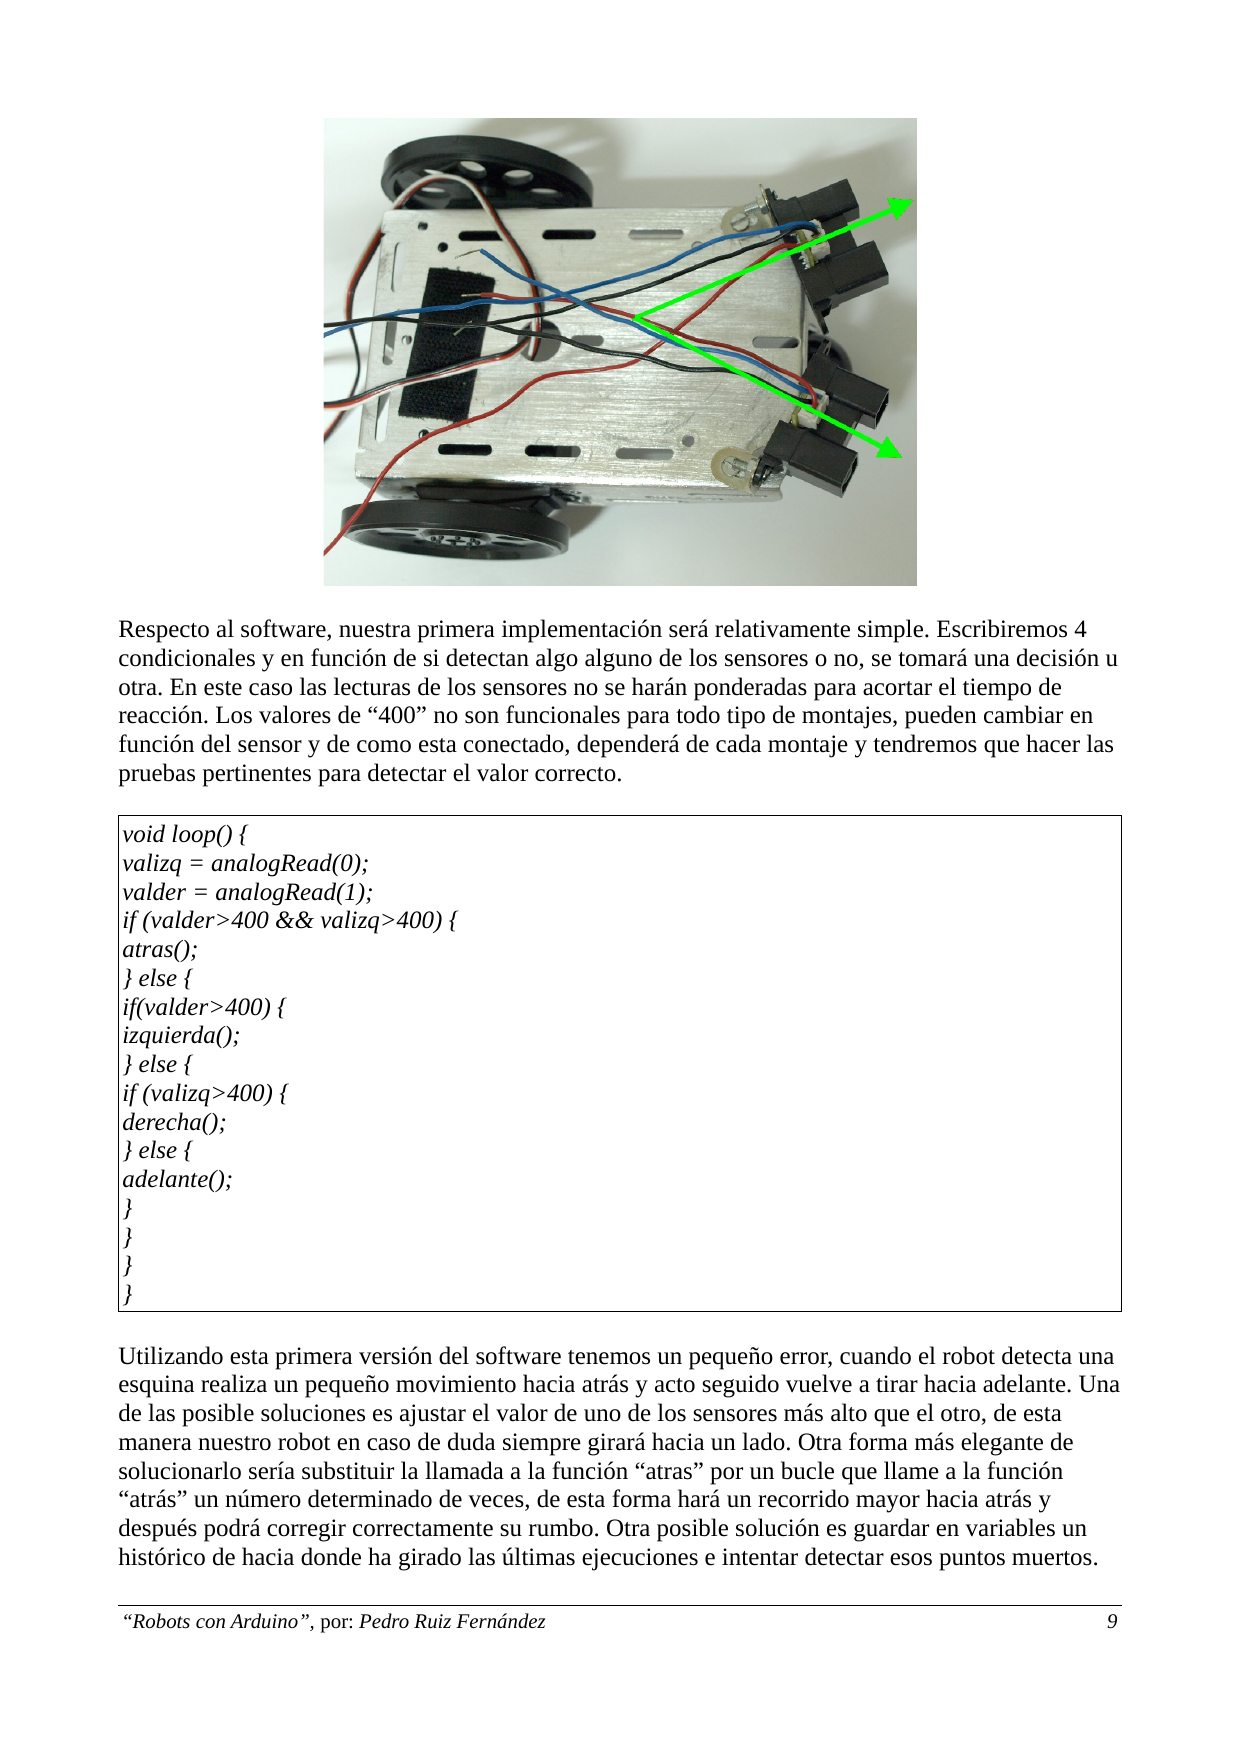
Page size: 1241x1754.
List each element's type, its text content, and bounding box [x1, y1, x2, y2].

text adelante(); [119, 1160, 1121, 1189]
text atras(); [119, 930, 1121, 959]
text if (valder>400 && valizq>400) { [119, 902, 1121, 930]
text Utilizando esta primera versión del software tenemos un pequeño error, cuando el robot detecta una esquina realiza un pequeño movimiento hacia atrás y acto seguido vuelve a tirar hacia adelante. Una de las posible soluciones es ajustar el valor de uno de los sensores más alto que el otro, de esta manera nuestro robot en caso de duda siempre girará hacia un lado. Otra forma más elegante de solucionarlo sería substituir la llamada a la función “atras” por un bucle que llame a la función “atrás” un número determinado de veces, de esta forma hará un recorrido mayor hacia atrás y después podrá corregir correctamente su rumbo. Otra posible solución es guardar en variables un histórico de hacia donde ha girado las últimas ejecuciones e intentar detectar esos puntos muertos. [118, 1341, 1122, 1571]
text valder = analogRead(1); [119, 873, 1121, 902]
text } [119, 1218, 1121, 1247]
text derecha(); [119, 1103, 1121, 1132]
text void loop() { [119, 816, 1121, 844]
text izquierda(); [119, 1017, 1121, 1045]
picture [323, 118, 917, 586]
text } else { [119, 1045, 1121, 1074]
text } else { [119, 1132, 1121, 1160]
text if(valder>400) { [119, 988, 1121, 1017]
text } [119, 1275, 1121, 1311]
text } [119, 1247, 1121, 1275]
text if (valizq>400) { [119, 1074, 1121, 1103]
text Respecto al software, nuestra primera implementación será relativamente simple. Escribiremos 4 condicionales y en función de si detectan algo alguno de los sensores o no, se tomará una decisión u otra. En este caso las lecturas de los sensores no se harán ponderadas para acortar el tiempo de reacción. Los valores de “400” no son funcionales para todo tipo de montajes, pueden cambiar en función del sensor y de como esta conectado, dependerá de cada montaje y tendremos que hacer las pruebas pertinentes para detectar el valor correcto. [118, 614, 1122, 787]
text valizq = analogRead(0); [119, 844, 1121, 873]
text } else { [119, 959, 1121, 988]
text } [119, 1189, 1121, 1218]
